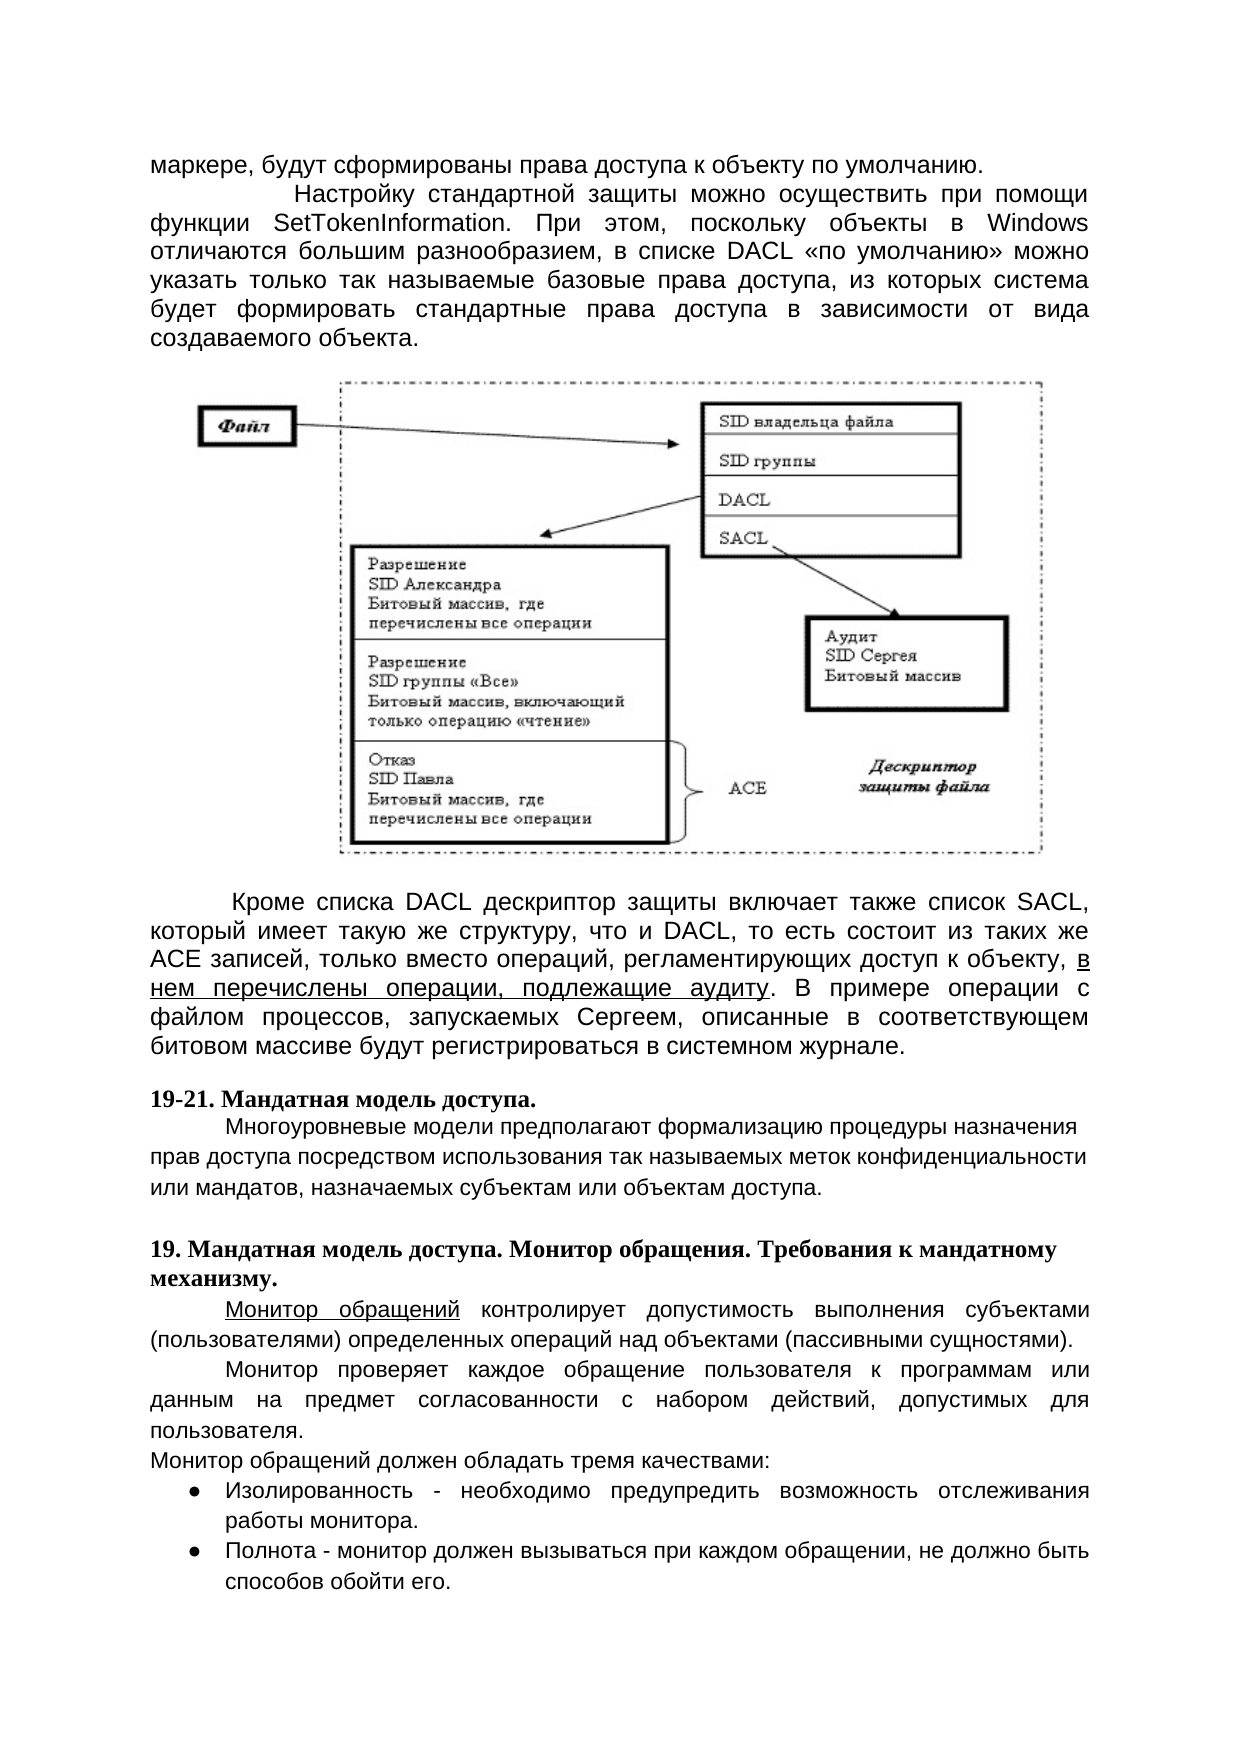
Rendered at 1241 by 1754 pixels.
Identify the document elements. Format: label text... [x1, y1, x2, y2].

picture [193, 376, 1047, 862]
text Настройку стандартной защиты можно осуществить при помощи функции SetTokenInformation. При этом, поскольку объекты в Windows отличаются большим разнообразием, в списке DACL «по умолчанию» можно указать только так называемые базовые права доступа, из которых система будет формировать стандартные права доступа в зависимости от вида создаваемого объекта. [150, 179, 1090, 351]
title 19. Мандатная модель доступа. Монитор обращения. Требования к мандатному [150, 1234, 1090, 1263]
text маркере, будут сформированы права доступа к объекту по умолчанию. [150, 150, 1090, 179]
text Кроме списка DACL дескриптор защиты включает также список SACL, который имеет такую же структуру, что и DACL, то есть состоит из таких же ACE записей, только вместо операций, регламентирующих доступ к объекту, в нем перечислены операции, подлежащие аудиту. В примере операции с файлом процессов, запускаемых Сергеем, описанные в соответствующем битовом массиве будут регистрироваться в системном журнале. [150, 887, 1090, 1059]
title 19-21. Мандатная модель доступа. [150, 1084, 1090, 1113]
text Монитор проверяет каждое обращение пользователя к программам или данным на предмет согласованности с набором действий, допустимых для пользователя. [150, 1356, 1090, 1443]
list Полнота - монитор должен вызываться при каждом обращении, не должно быть способов обойти его. [187, 1537, 1090, 1594]
list Изолированность - необходимо предупредить возможность отслеживания работы монитора. [187, 1477, 1090, 1533]
text Монитор обращений контролирует допустимость выполнения субъектами (пользователями) определенных операций над объектами (пассивными сущностями). [150, 1296, 1090, 1352]
text Монитор обращений должен обладать тремя качествами: [150, 1447, 1090, 1473]
text Многоуровневые модели предполагают формализацию процедуры назначения прав доступа посредством использования так называемых меток конфиденциальности или мандатов, назначаемых субъектам или объектам доступа. [150, 1113, 1090, 1200]
text механизму. [150, 1263, 1090, 1291]
